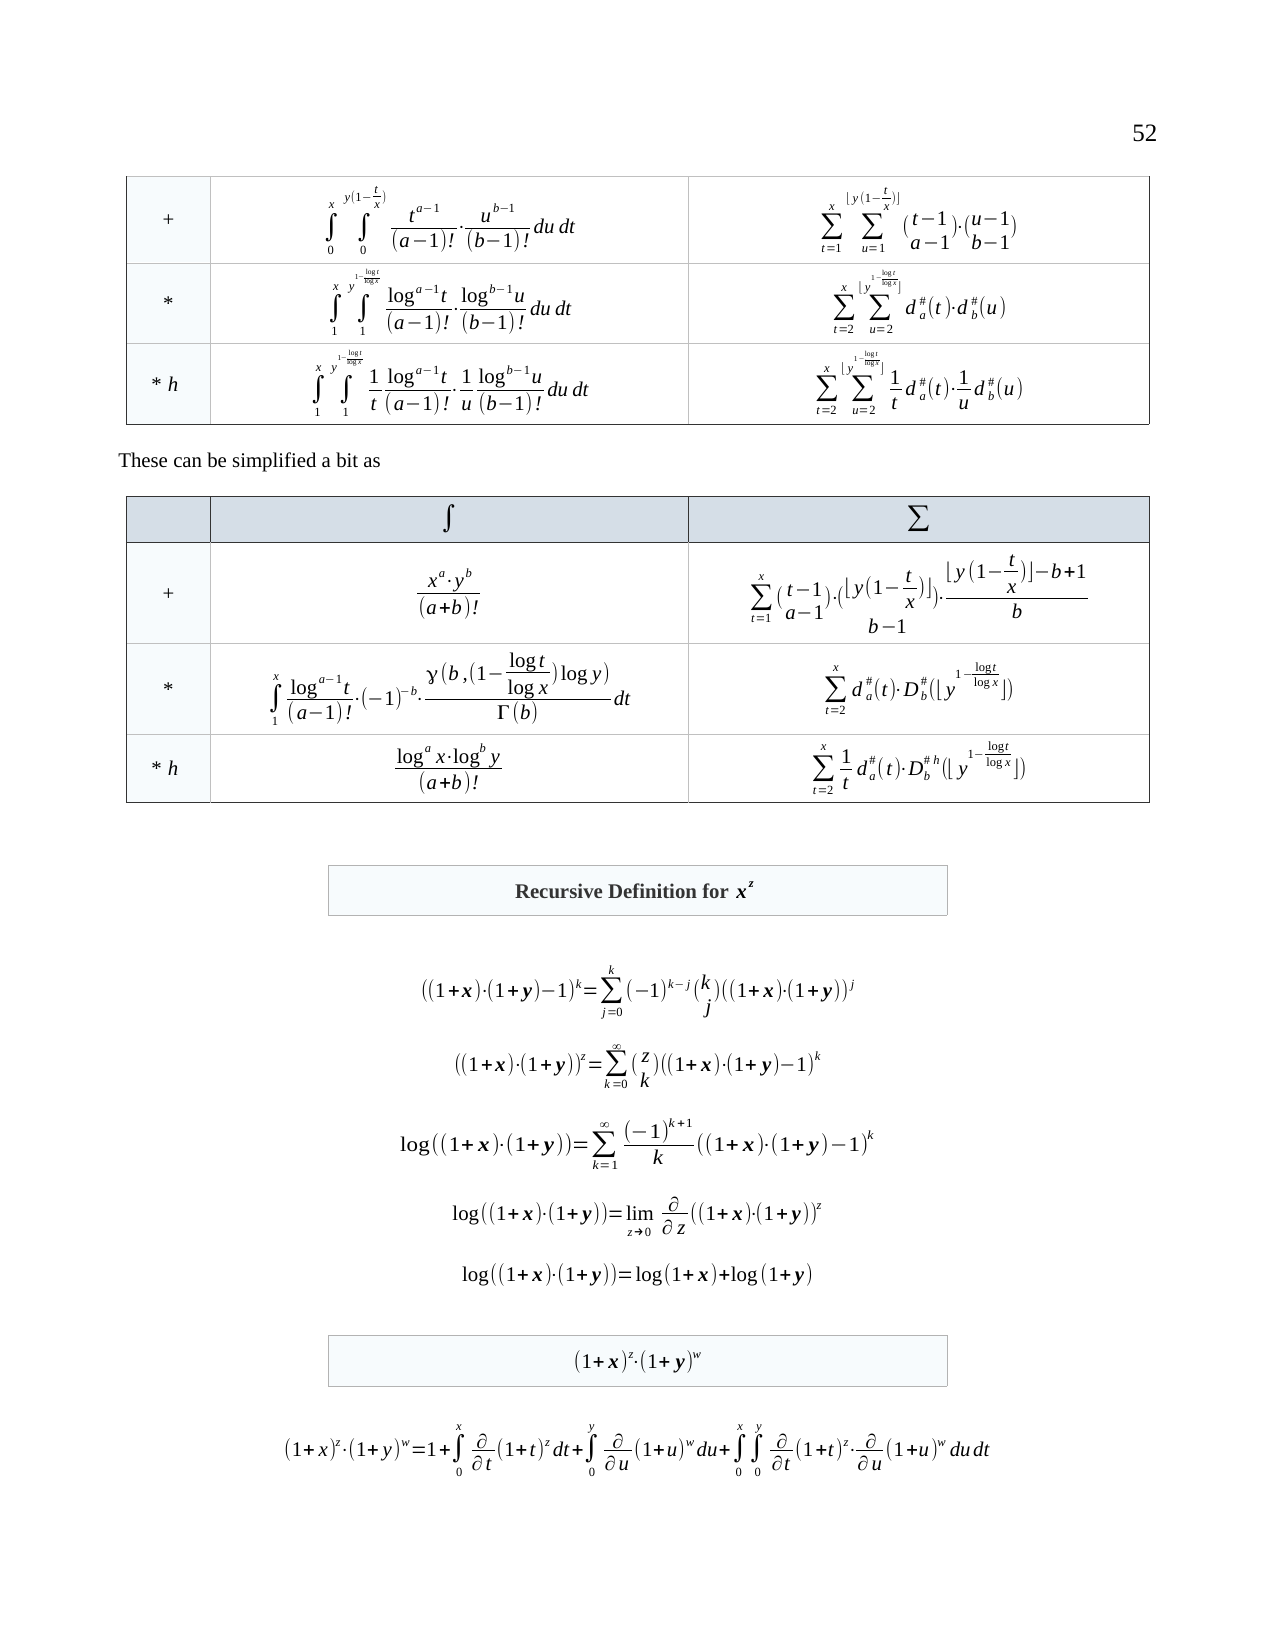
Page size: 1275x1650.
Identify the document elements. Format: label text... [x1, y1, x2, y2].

table_cell * [127, 344, 210, 424]
table_cell [689, 735, 1149, 802]
table_cell [211, 543, 688, 643]
table_cell * [127, 644, 210, 734]
table_header [127, 497, 210, 542]
table_header [211, 497, 688, 542]
table_cell * [127, 264, 210, 343]
table_cell * [127, 735, 210, 802]
text These can be simplified a bit as [118, 448, 1157, 472]
table_cell + [127, 177, 210, 262]
table_cell [689, 543, 1149, 643]
table_cell [211, 735, 688, 802]
table_cell [689, 644, 1149, 734]
table_header [689, 497, 1149, 542]
table_cell [689, 264, 1149, 343]
table_cell [211, 264, 688, 343]
table_cell [211, 344, 688, 424]
table_cell [689, 344, 1149, 424]
table_cell [689, 177, 1149, 262]
table_cell [211, 644, 688, 734]
table_cell [211, 177, 688, 262]
text Recursive Definition for [329, 866, 947, 915]
table_cell + [127, 543, 210, 643]
